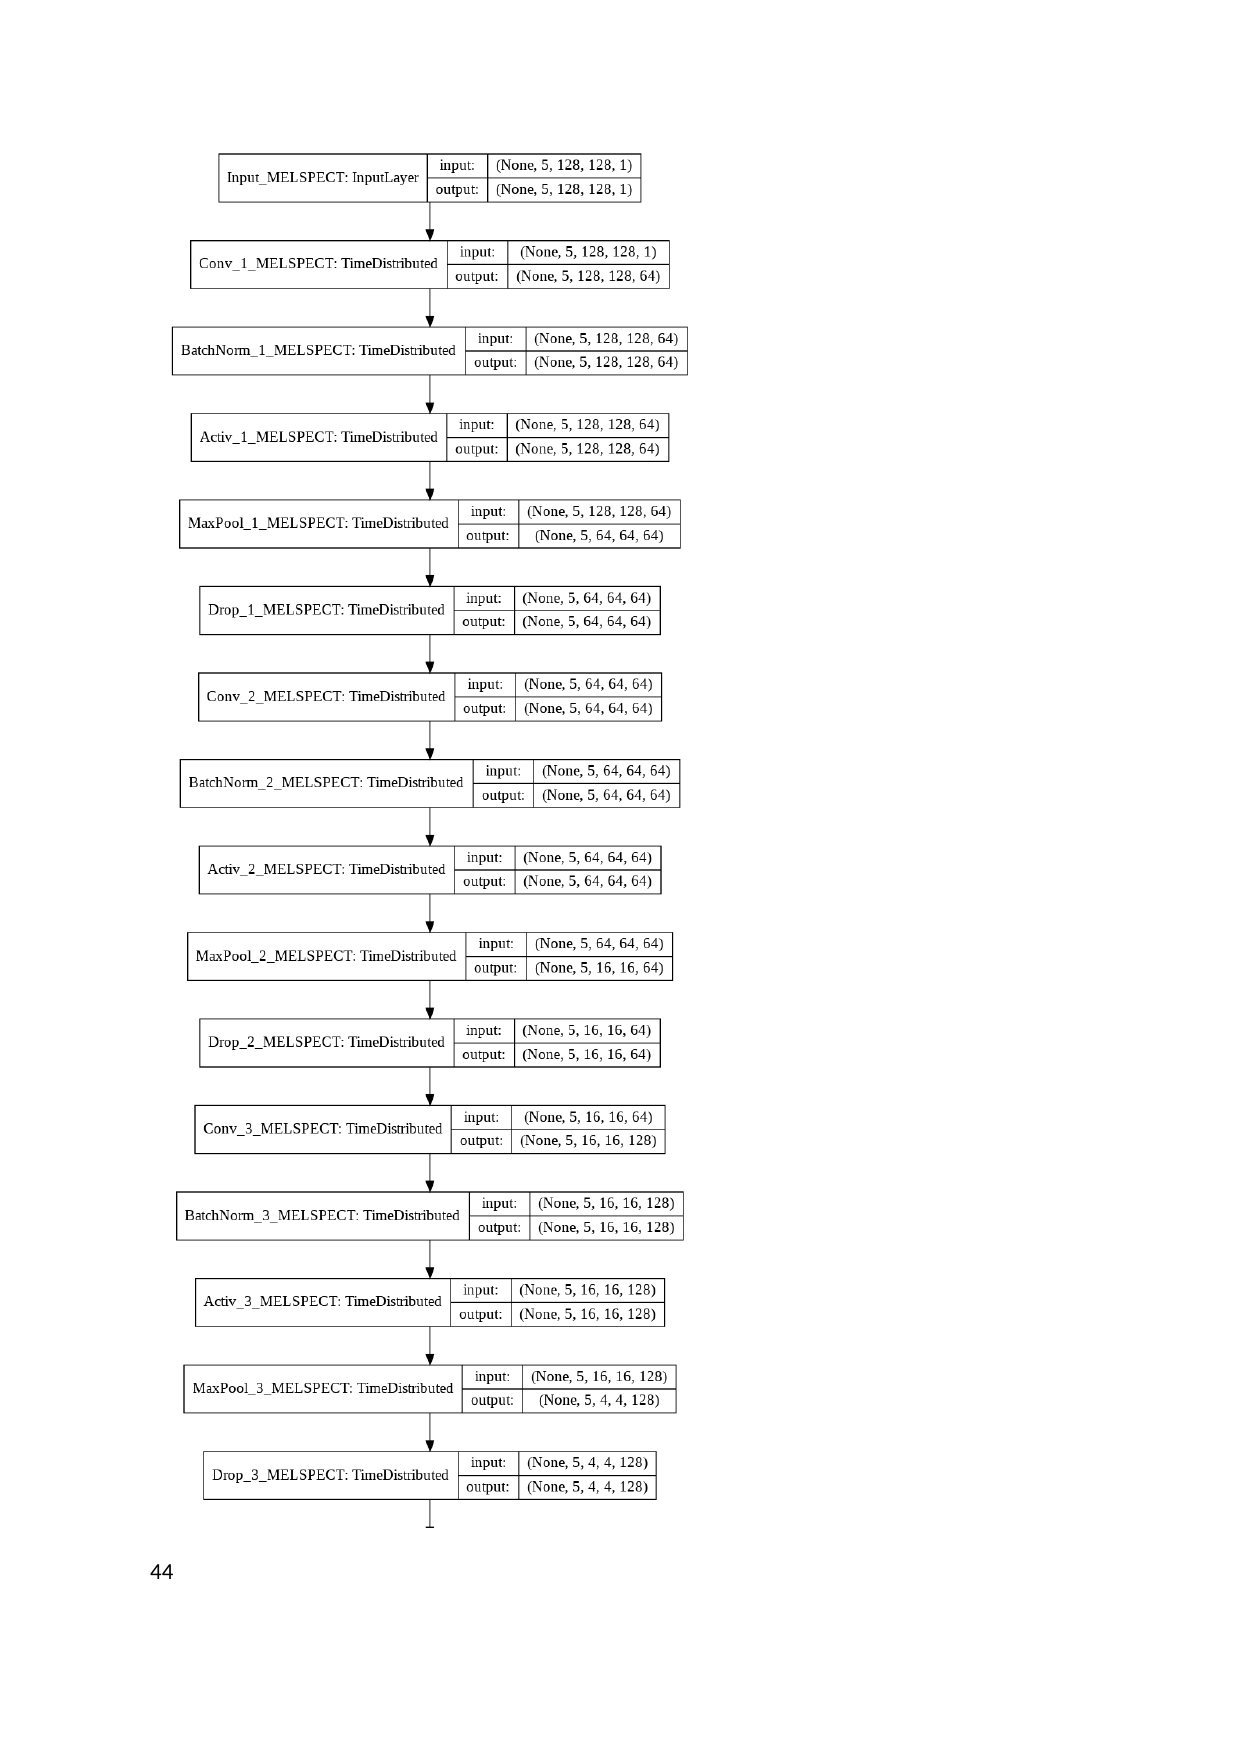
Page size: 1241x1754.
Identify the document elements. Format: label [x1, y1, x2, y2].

picture [168, 150, 691, 1528]
